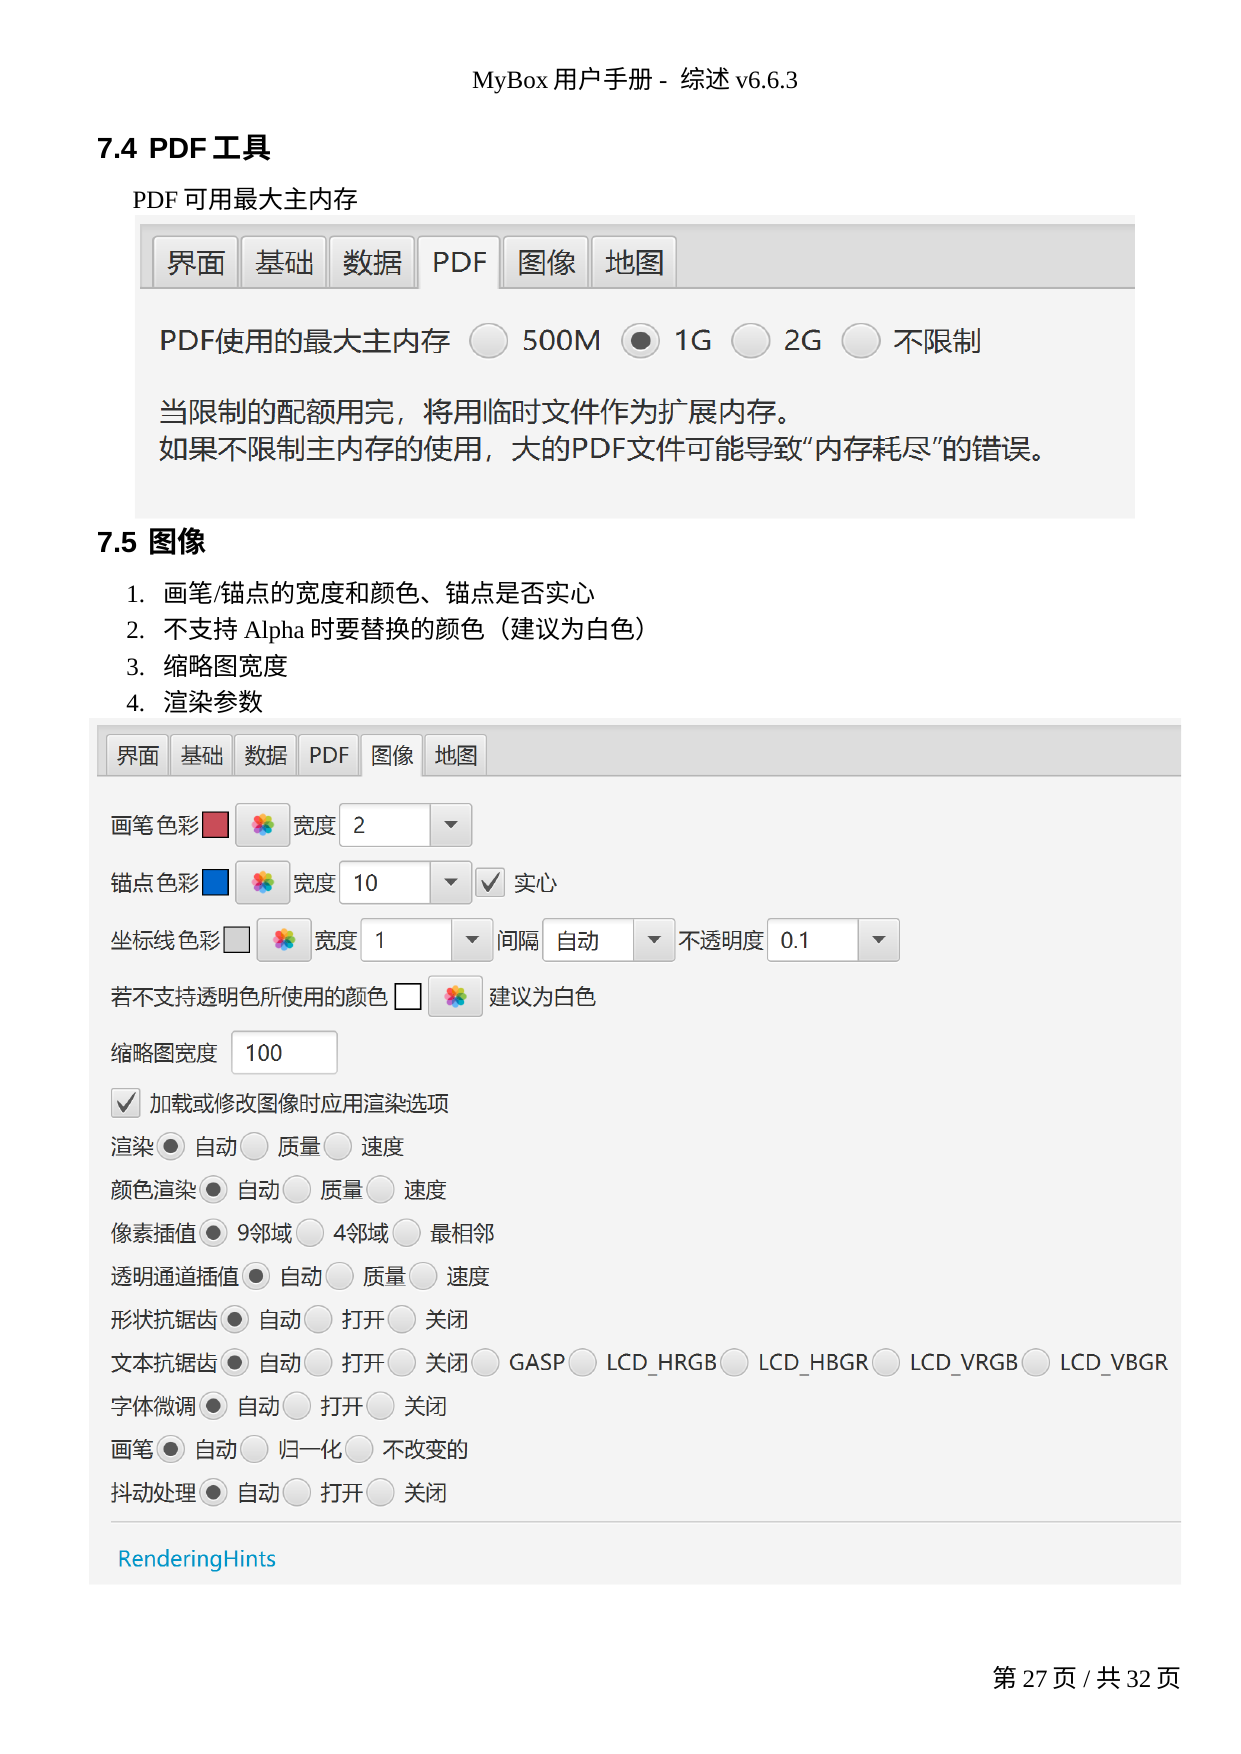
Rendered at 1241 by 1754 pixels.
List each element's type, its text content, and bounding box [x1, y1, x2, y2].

text PDF可用最大主内存 [88, 179, 1181, 216]
picture [134, 215, 1135, 519]
list 画笔/锚点的宽度和颜色、锚点是否实心 [126, 573, 1181, 610]
picture [88, 718, 1182, 1585]
subtitle PDF工具 [88, 125, 1181, 167]
subtitle 图像 [88, 241, 1181, 561]
list 缩略图宽度 [126, 646, 1181, 682]
list 渲染参数 [126, 682, 1181, 718]
list 不支持Alpha时要替换的颜色（建议为白色） [126, 610, 1181, 646]
